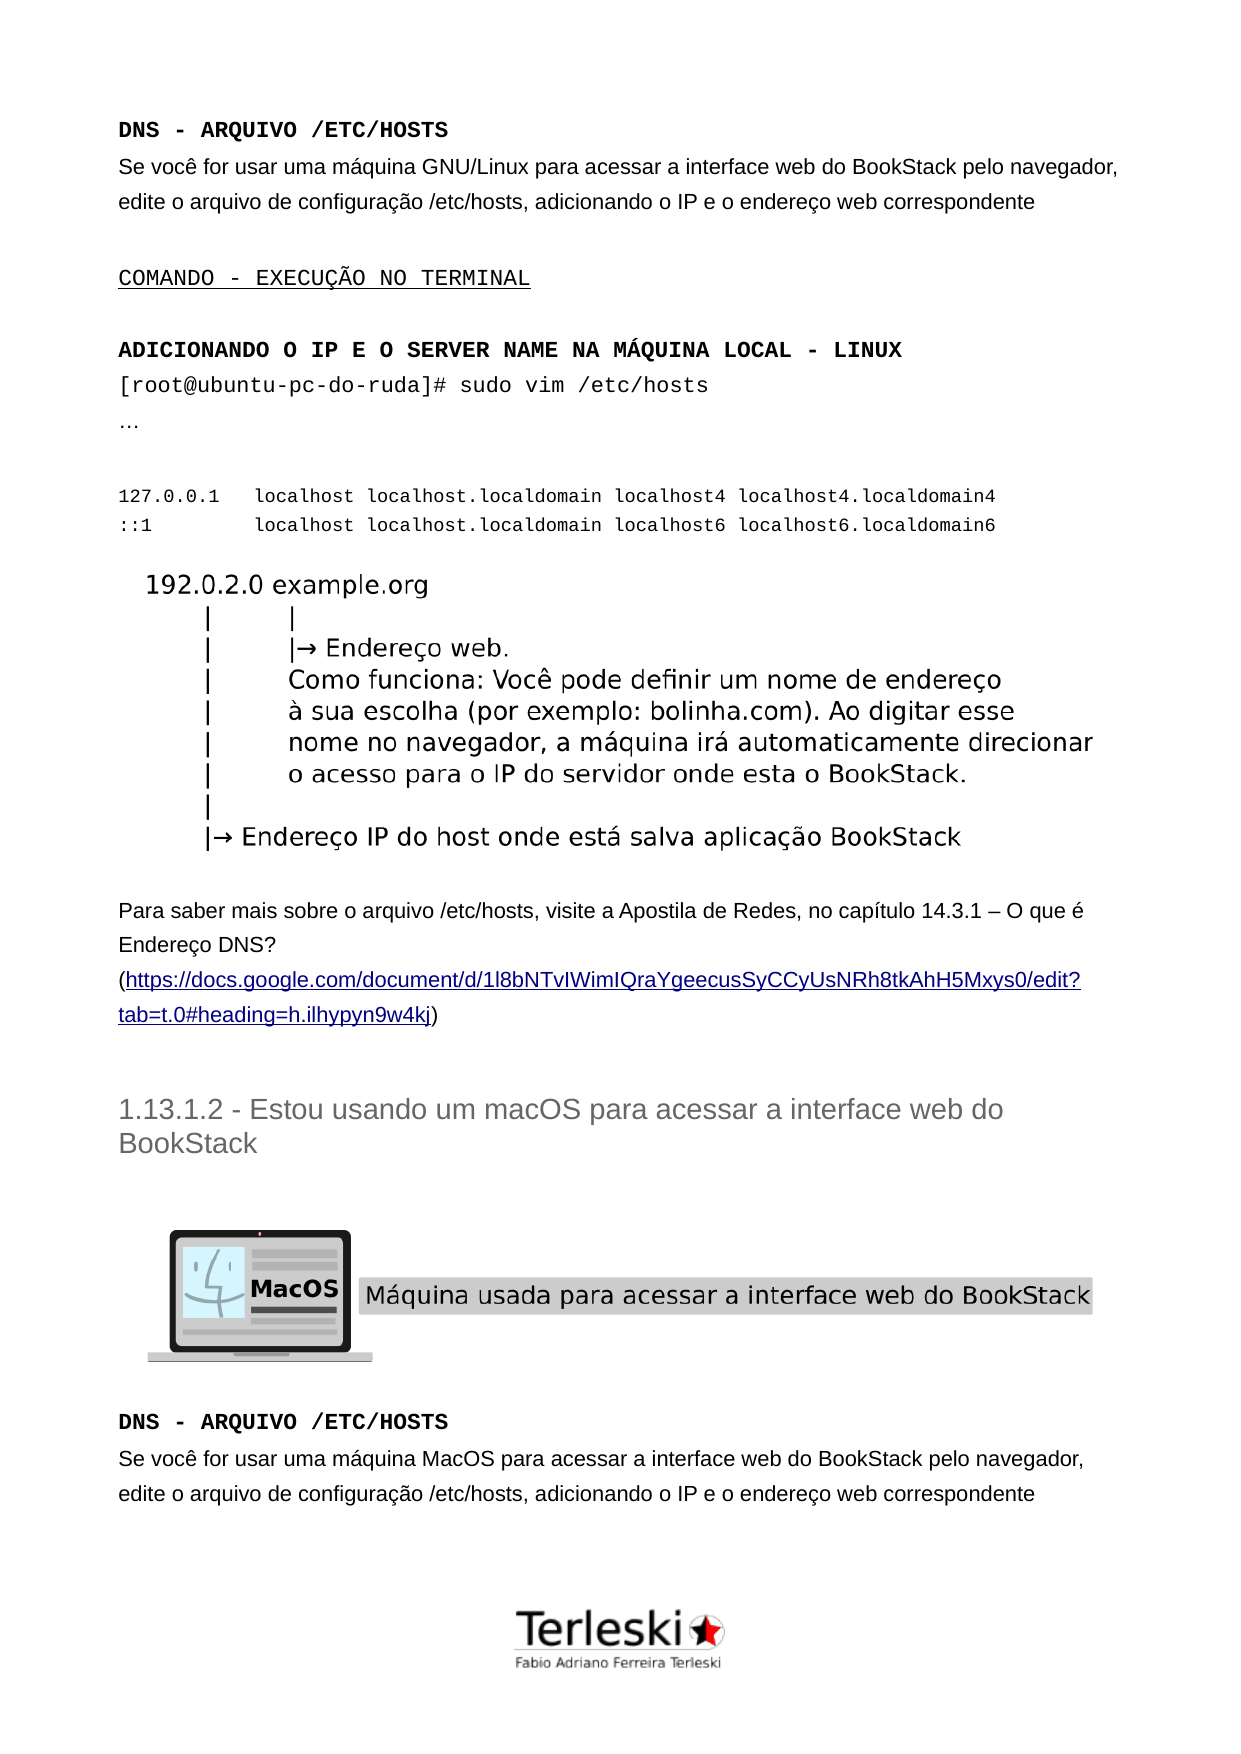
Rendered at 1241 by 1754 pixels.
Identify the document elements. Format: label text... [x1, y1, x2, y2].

text ADICIONANDO O IP E O SERVER NAME NA MÁQUINA LOCAL - LINUX [118, 338, 1122, 364]
picture [513, 1607, 727, 1673]
subtitle 1.13.1.2 - Estou usando um macOS para acessar a interface web do BookStack [118, 1092, 1122, 1159]
text Para saber mais sobre o arquivo /etc/hosts, visite a Apostila de Redes, no capítulo 14.3.1 – O que é Endereço DNS? [118, 898, 1122, 957]
picture [147, 574, 1093, 851]
text DNS - ARQUIVO /ETC/HOSTS [118, 118, 1122, 144]
text COMANDO - EXECUÇÃO NO TERMINAL [118, 267, 1122, 293]
picture [147, 1230, 1093, 1362]
text (https://docs.google.com/document/d/1l8bNTvIWimIQraYgeecusSyCCyUsNRh8tkAhH5Mxys0/edit?tab=t.0#heading=h.ilhypyn9w4kj) [118, 967, 1122, 1027]
text ::1 localhost localhost.localdomain localhost6 localhost6.localdomain6 [118, 516, 1122, 537]
text Se você for usar uma máquina MacOS para acessar a interface web do BookStack pelo navegador, edite o arquivo de configuração /etc/hosts, adicionando o IP e o endereço web correspondente [118, 1446, 1122, 1506]
text [root@ubuntu-pc-do-ruda]# sudo vim /etc/hosts [118, 374, 1122, 399]
text DNS - ARQUIVO /ETC/HOSTS [118, 1410, 1122, 1436]
text Se você for usar uma máquina GNU/Linux para acessar a interface web do BookStack pelo navegador, edite o arquivo de configuração /etc/hosts, adicionando o IP e o endereço web correspondente [118, 154, 1122, 214]
text 127.0.0.1 localhost localhost.localdomain localhost4 localhost4.localdomain4 [118, 486, 1122, 508]
text … [118, 408, 1122, 433]
